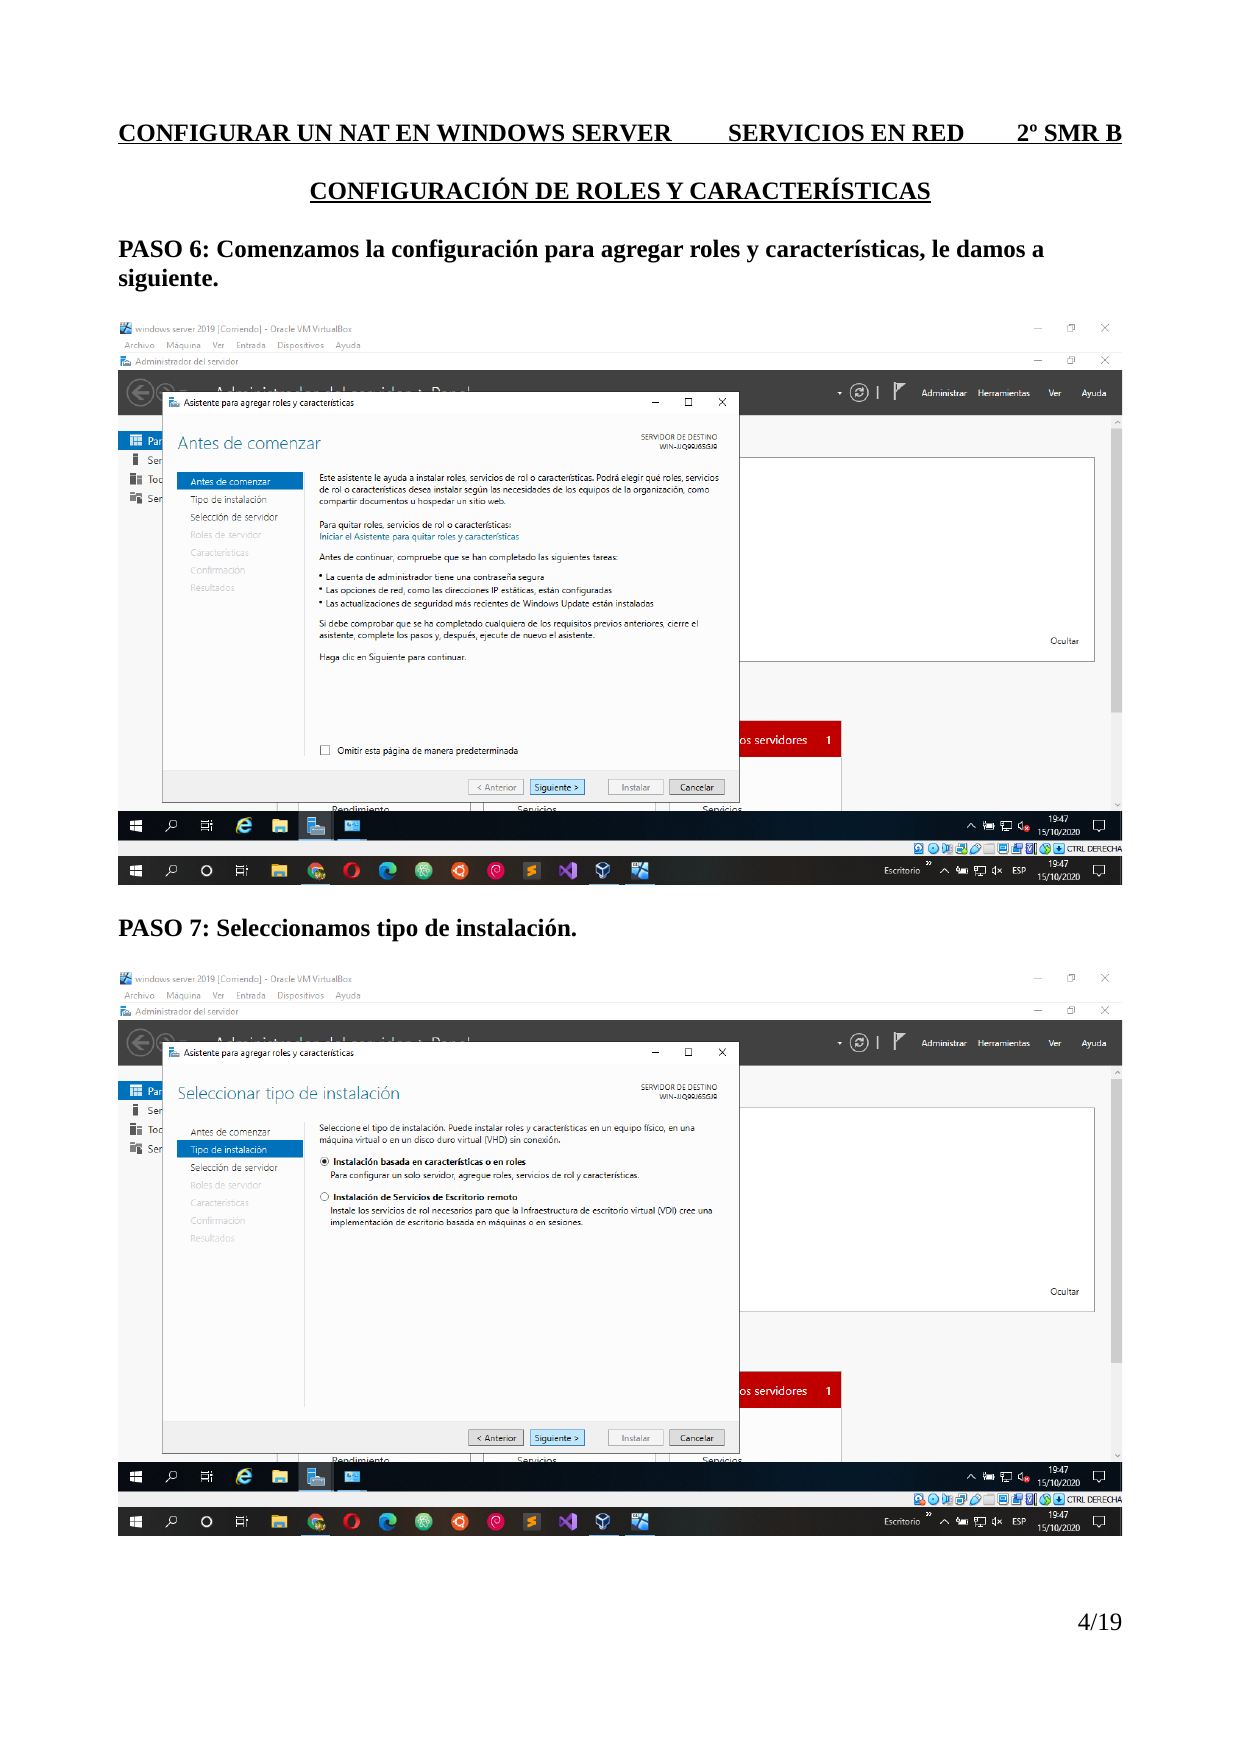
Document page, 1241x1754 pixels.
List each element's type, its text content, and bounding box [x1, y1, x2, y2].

text PASO 6: Comenzamos la configuración para agregar roles y características, le damos a siguiente. [118, 234, 1122, 291]
text PASO 7: Seleccionamos tipo de instalación. [118, 913, 1122, 942]
text CONFIGURACIÓN DE ROLES Y CARACTERÍSTICAS [118, 176, 1122, 205]
picture [118, 970, 1123, 1536]
picture [118, 320, 1123, 885]
